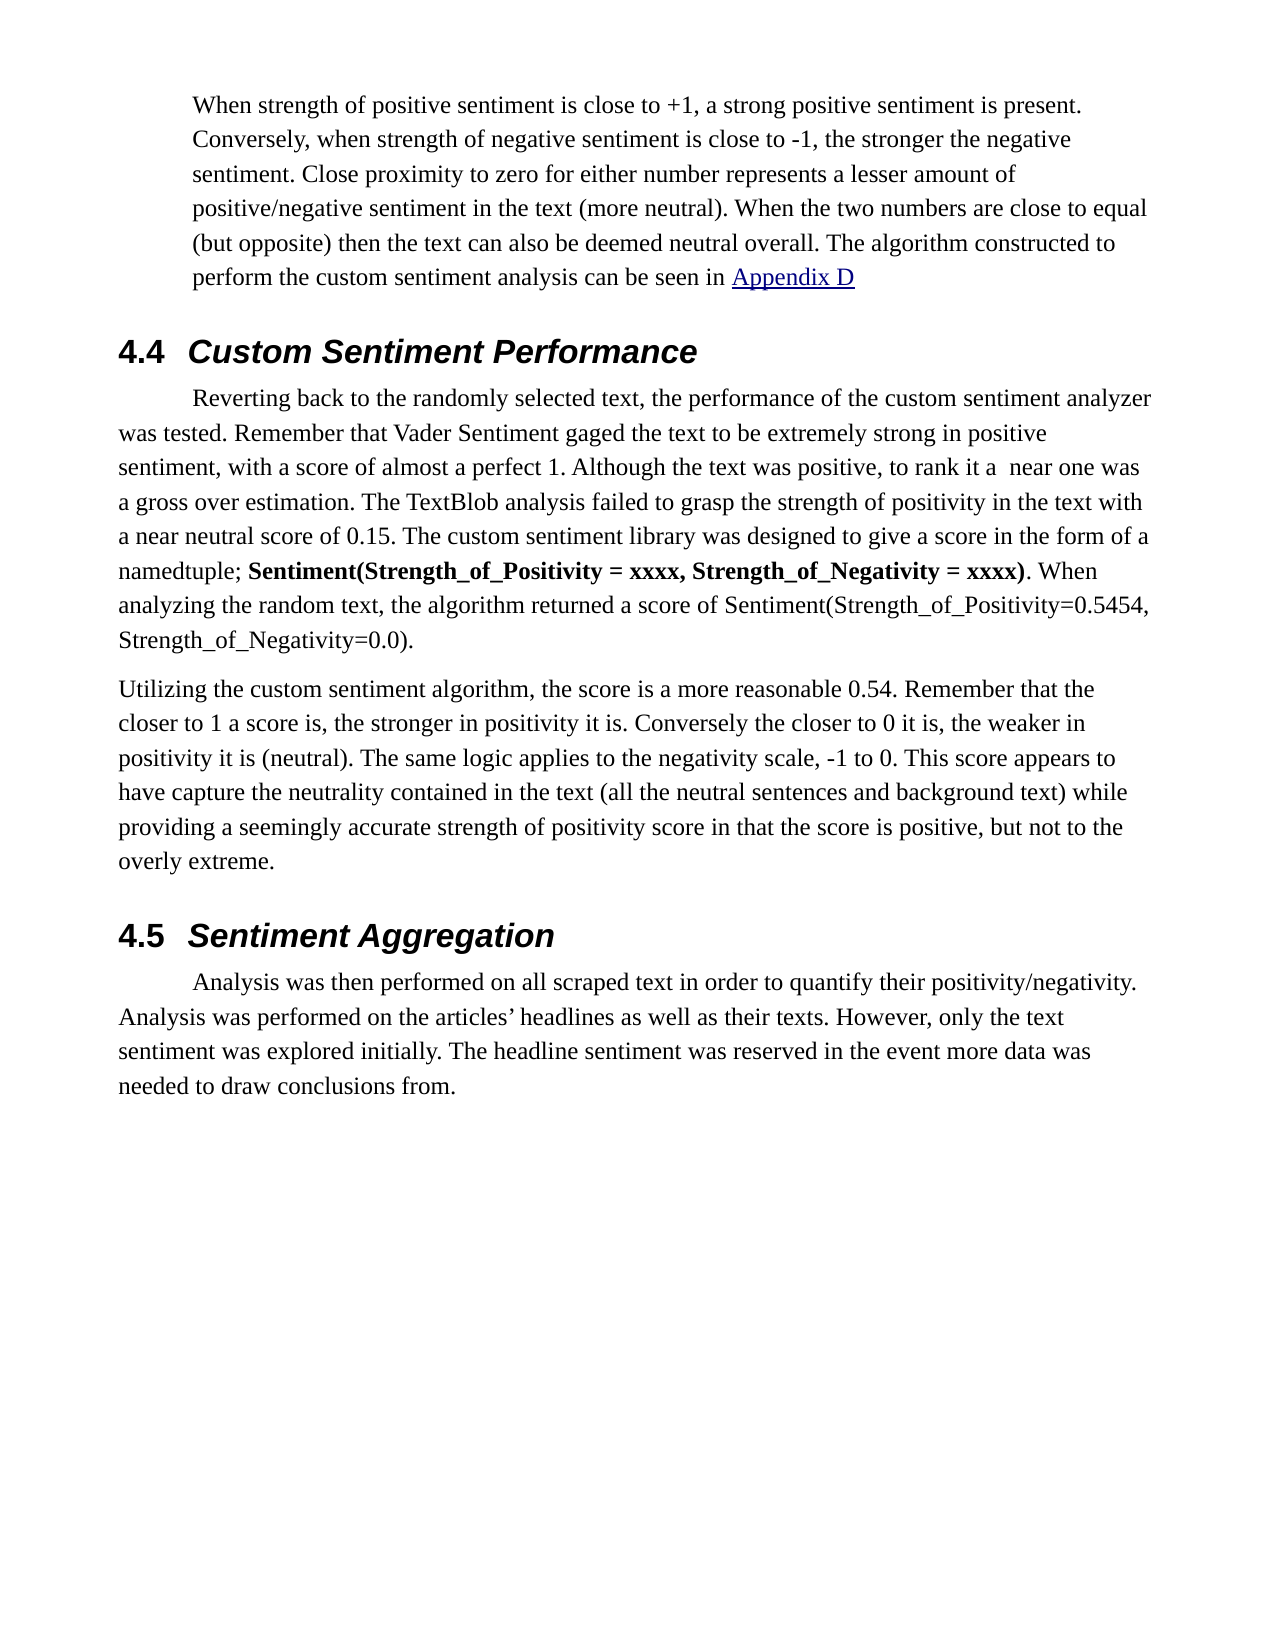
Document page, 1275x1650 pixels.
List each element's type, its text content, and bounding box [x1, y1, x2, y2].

subtitle Custom Sentiment Performance [118, 332, 1157, 371]
text Reverting back to the randomly selected text, the performance of the custom sentiment analyzer was tested. Remember that Vader Sentiment gaged the text to be extremely strong in positive sentiment, with a score of almost a perfect 1. Although the text was positive, to rank it a near one was a gross over estimation. The TextBlob analysis failed to grasp the strength of positivity in the text with a near neutral score of 0.15. The custom sentiment library was designed to give a score in the form of a namedtuple; Sentiment(Strength_of_Positivity = xxxx, Strength_of_Negativity = xxxx). When analyzing the random text, the algorithm returned a score of Sentiment(Strength_of_Positivity=0.5454, Strength_of_Negativity=0.0). [118, 383, 1157, 653]
text Analysis was then performed on all scraped text in order to quantify their positivity/negativity. Analysis was performed on the articles’ headlines as well as their texts. However, only the text sentiment was explored initially. The headline sentiment was reserved in the event more data was needed to draw conclusions from. [118, 967, 1157, 1099]
subtitle Sentiment Aggregation [118, 916, 1157, 955]
text Utilizing the custom sentiment algorithm, the score is a more reasonable 0.54. Remember that the closer to 1 a score is, the stronger in positivity it is. Conversely the closer to 0 it is, the weaker in positivity it is (neutral). The same logic applies to the negativity scale, -1 to 0. This score appears to have capture the neutrality contained in the text (all the neutral sentences and background text) while providing a seemingly accurate strength of positivity score in that the score is positive, but not to the overly extreme. [118, 674, 1157, 875]
text When strength of positive sentiment is close to +1, a strong positive sentiment is present. Conversely, when strength of negative sentiment is close to -1, the stronger the negative sentiment. Close proximity to zero for either number represents a lesser amount of positive/negative sentiment in the text (more neutral). When the two numbers are close to equal (but opposite) then the text can also be deemed neutral overall. The algorithm constructed to perform the custom sentiment analysis can be seen in Appendix D [192, 90, 1157, 291]
